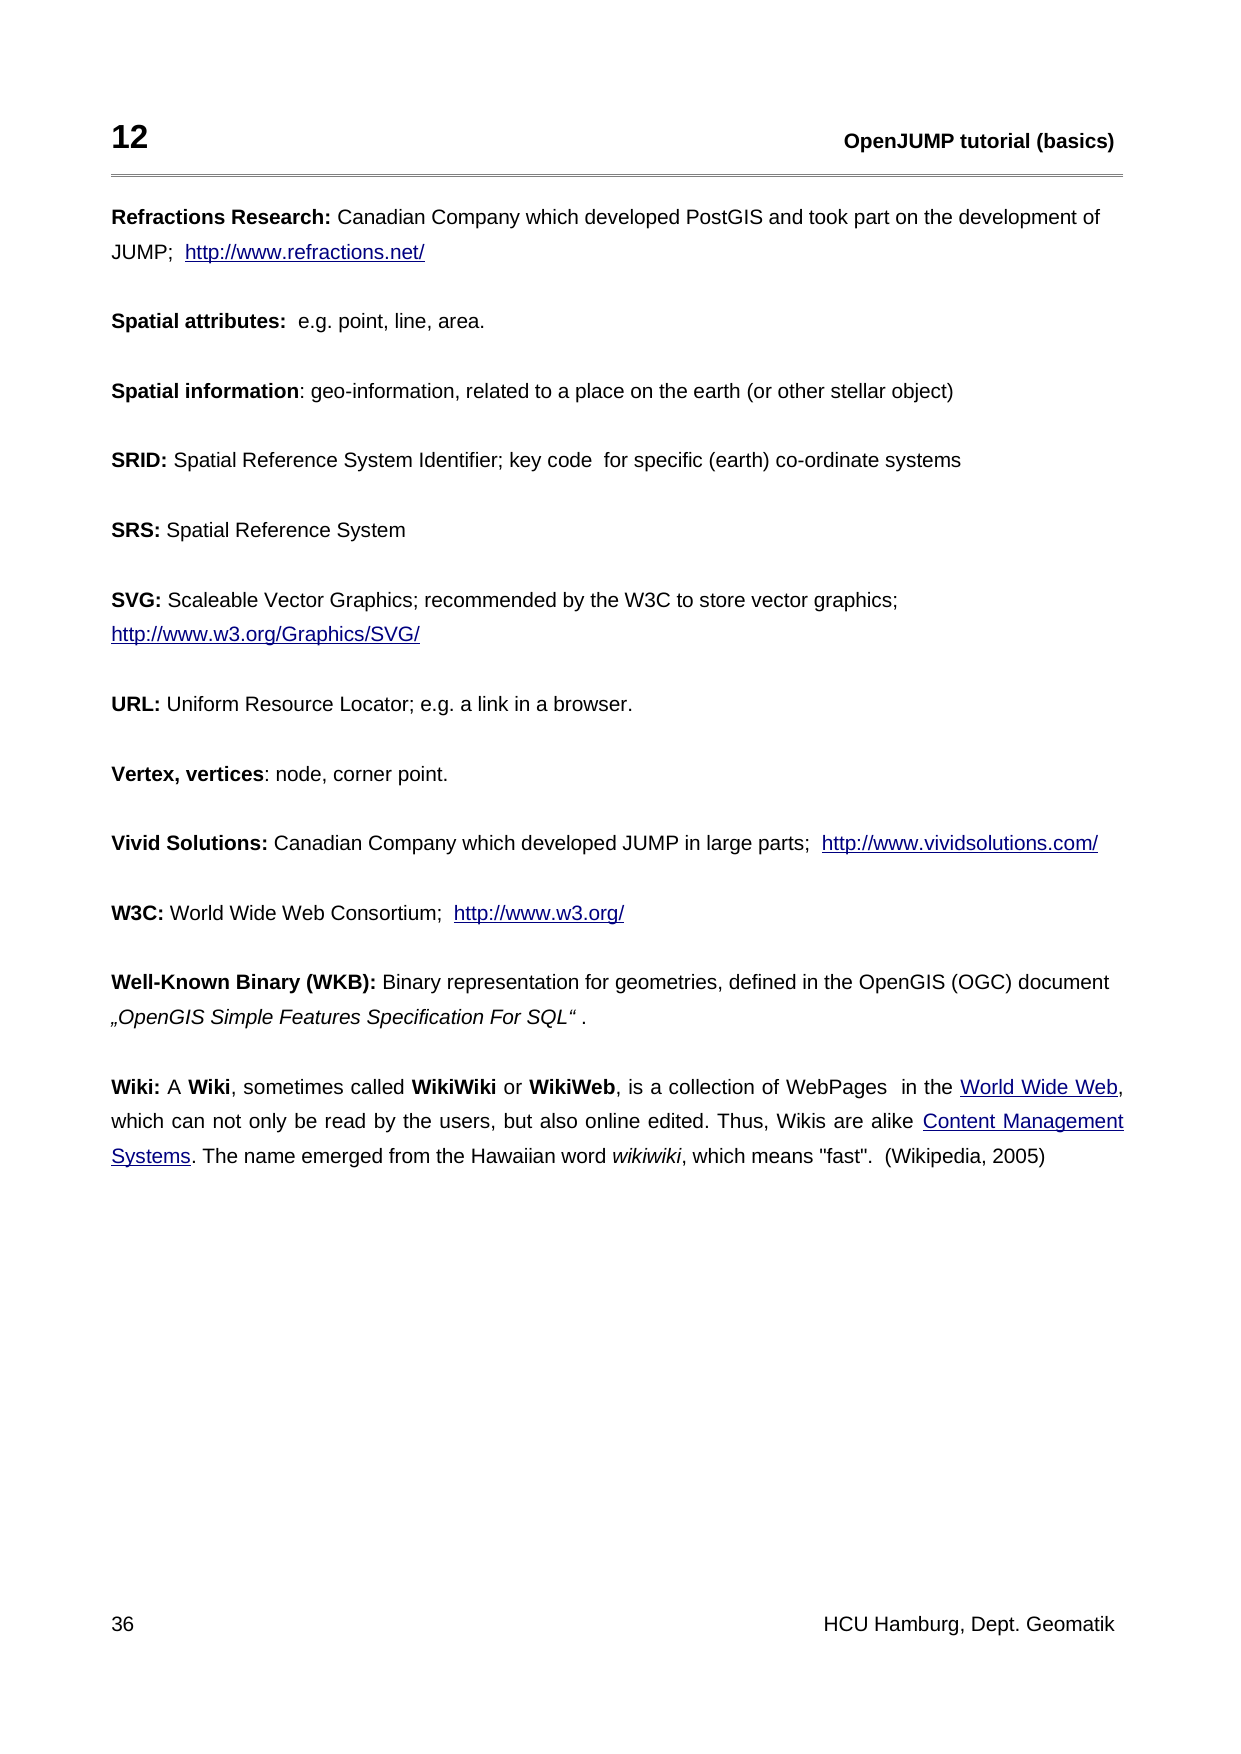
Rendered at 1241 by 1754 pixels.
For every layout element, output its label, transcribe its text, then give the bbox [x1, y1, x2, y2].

text URL: Uniform Resource Locator; e.g. a link in a browser. [111, 693, 1123, 716]
text SRS: Spatial Reference System [111, 519, 1123, 542]
text Spatial information: geo-information, related to a place on the earth (or other stellar object) [111, 379, 1123, 403]
text Vivid Solutions: Canadian Company which developed JUMP in large parts; http://www.vividsolutions.com/ [111, 832, 1123, 855]
text Spatial attributes: e.g. point, line, area. [111, 310, 1123, 333]
text Refractions Research: Canadian Company which developed PostGIS and took part on the development of JUMP; http://www.refractions.net/ [111, 206, 1123, 264]
text Vertex, vertices: node, corner point. [111, 762, 1123, 786]
text Well-Known Binary (WKB): Binary representation for geometries, defined in the OpenGIS (OGC) document „OpenGIS Simple Features Specification For SQL“ . [111, 971, 1123, 1029]
text Wiki: A Wiki, sometimes called WikiWiki or WikiWeb, is a collection of WebPages in the World Wide Web, which can not only be read by the users, but also online edited. Thus, Wikis are alike Content Management Systems. The name emerged from the Hawaiian word wikiwiki, which means "fast". (Wikipedia, 2005) [111, 1075, 1123, 1168]
text W3C: World Wide Web Consortium; http://www.w3.org/ [111, 901, 1123, 925]
text SVG: Scaleable Vector Graphics; recommended by the W3C to store vector graphics; http://www.w3.org/Graphics/SVG/ [111, 588, 1123, 646]
text SRID: Spatial Reference System Identifier; key code for specific (earth) co-ordinate systems [111, 449, 1123, 472]
